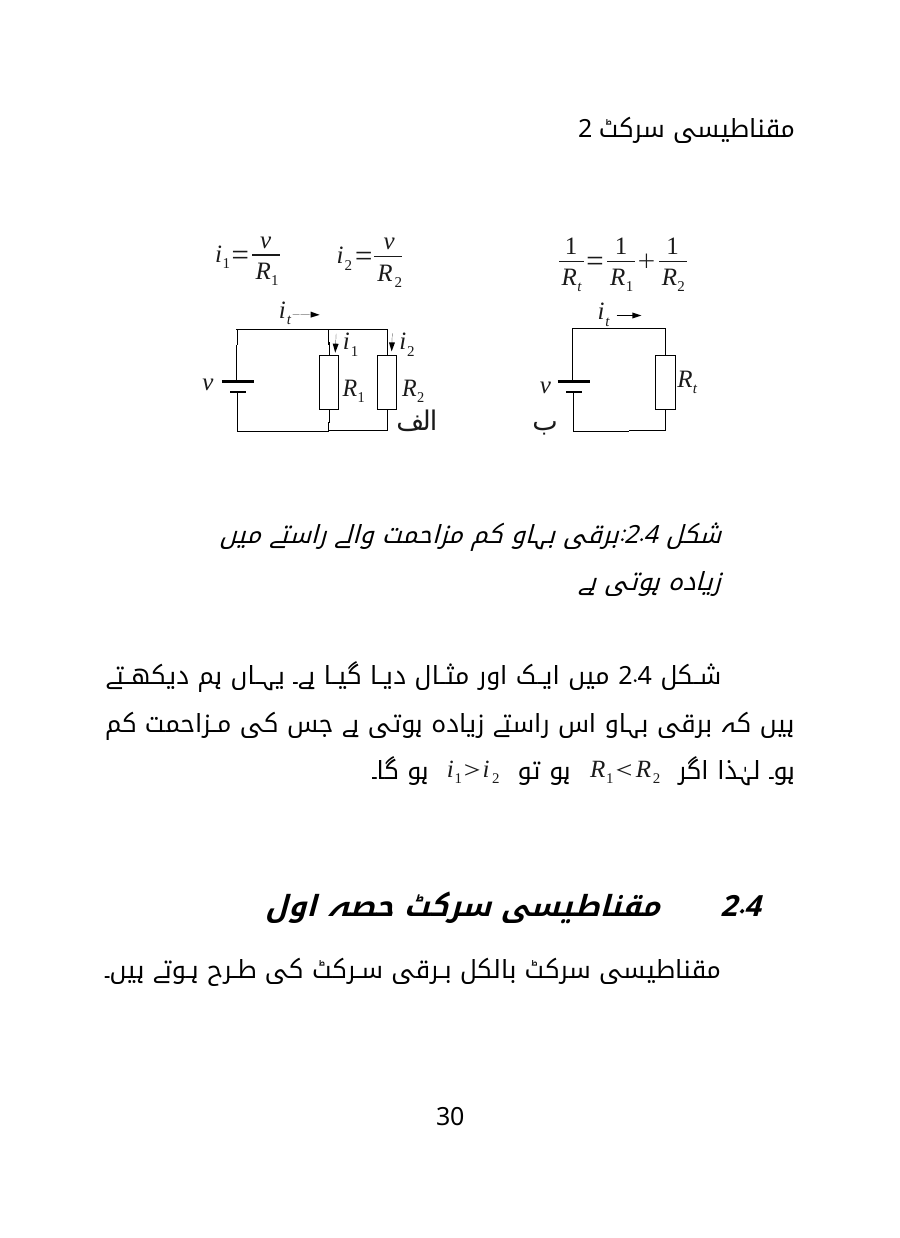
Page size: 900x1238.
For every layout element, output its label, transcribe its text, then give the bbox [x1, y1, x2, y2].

text شکل 2.4:برقی بہاو کم مزاحمت والے راستے میں زیادہ ہوتی ہے [179, 195, 721, 606]
subtitle مقناطیسی سرکٹ حصہ اول [105, 879, 720, 934]
text شکل 2.4 میں ایک اور مثال دیا گیا ہے۔ یہاں ہم دیکھتے ہیں کہ برقی بہاو اس راستے زیادہ ہوتی ہے جس کی مزاحمت کم ہو۔ لہٰذا اگرہو توہو گا۔ [105, 652, 795, 795]
text مقناطیسی سرکٹ بالکل برقی سرکٹ کی طرح ہوتے ہیں۔ بس ان میں برقی دباؤ کی جگہ مقناطیسی دباؤ ، برقی رو کی جگہ مقناطیسی رو اور برقی مزاحمت کی جگی مقناطیسی مزاحمت ہوتا ہے۔ لہٰذا ہم بالکل ایک برقی سرکٹ کی طرح ایک مقناطیسی سرکٹ بنا سکتے ہیں۔ ایسا ہی ایک سرکٹ شکل 2.5 حصہ الف میں دکھایا گیا ہے۔ [105, 947, 795, 994]
